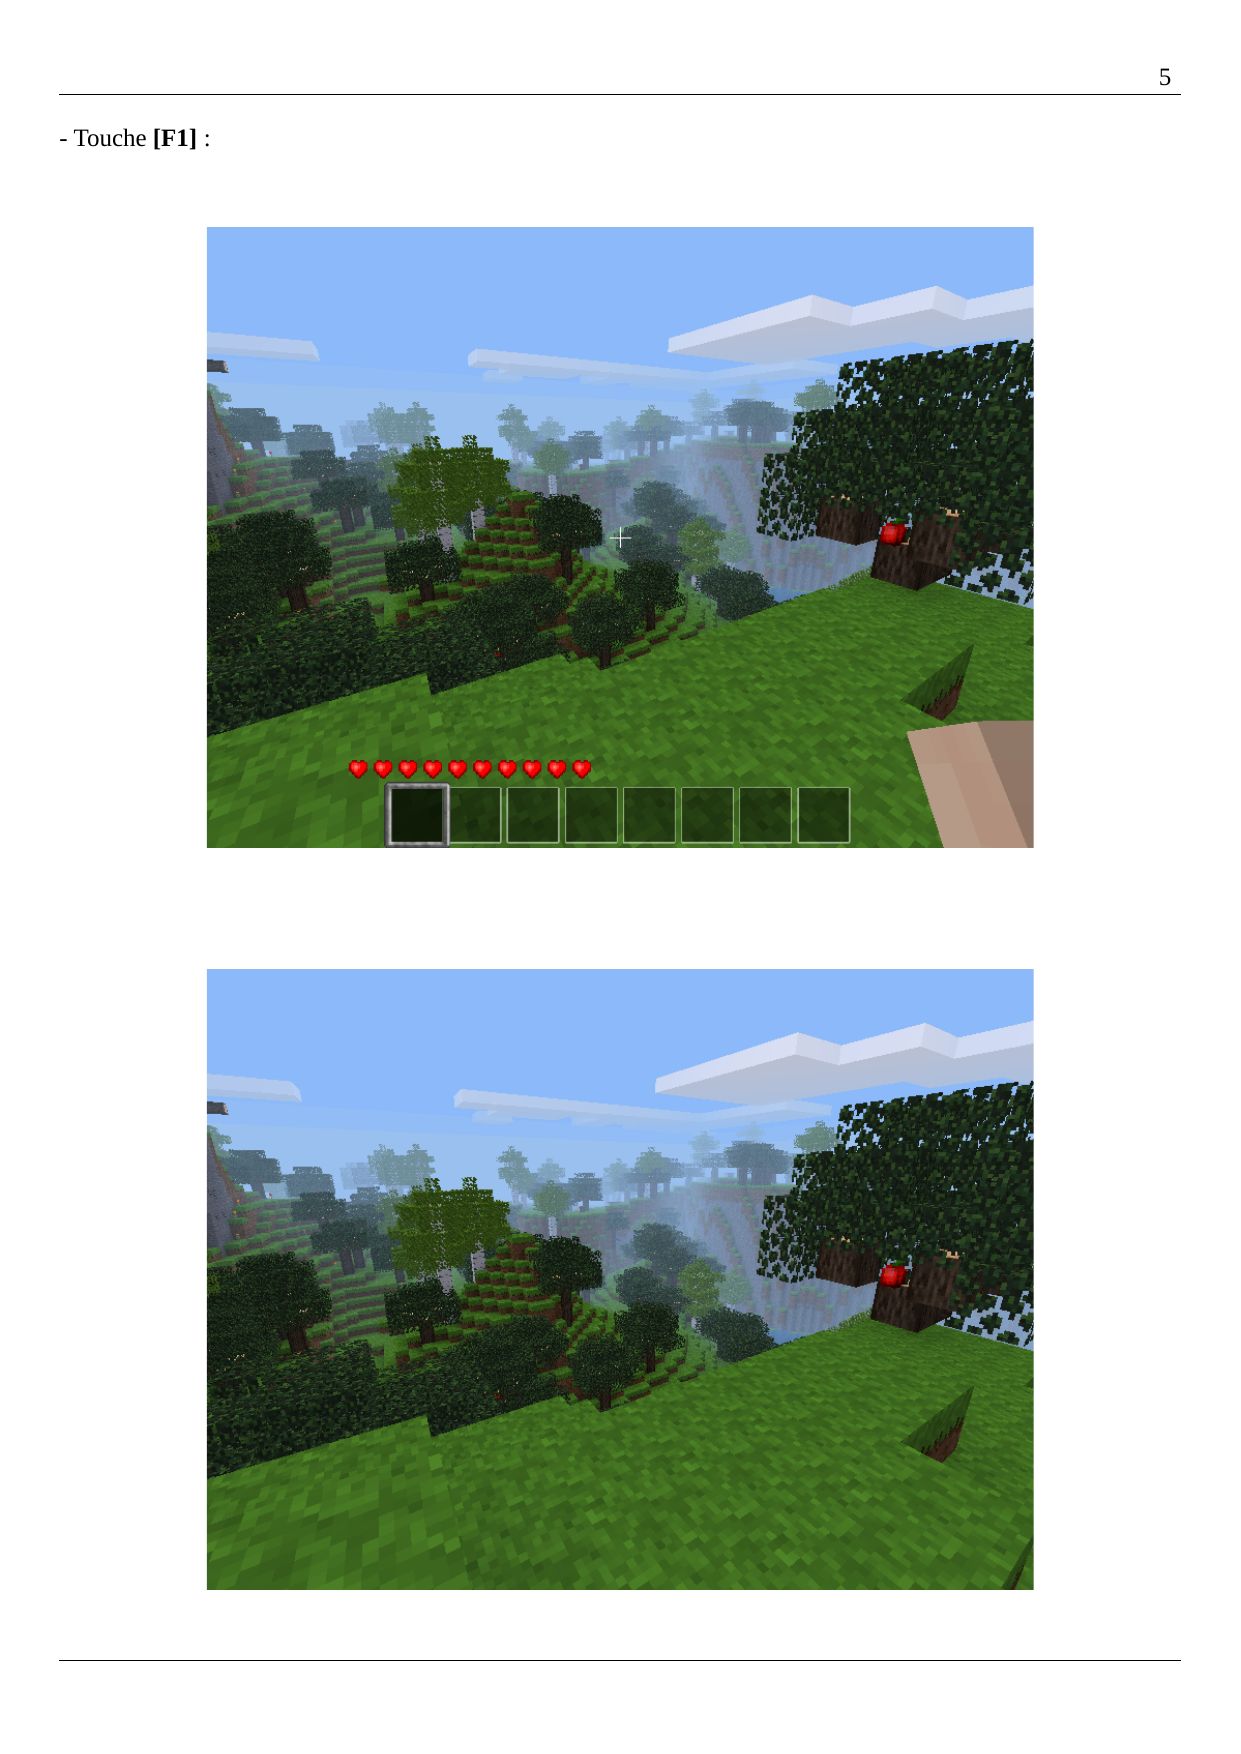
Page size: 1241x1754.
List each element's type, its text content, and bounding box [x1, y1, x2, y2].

picture [206, 969, 1034, 1590]
picture [206, 227, 1034, 848]
subtitle - Touche [F1] : [59, 123, 1181, 152]
